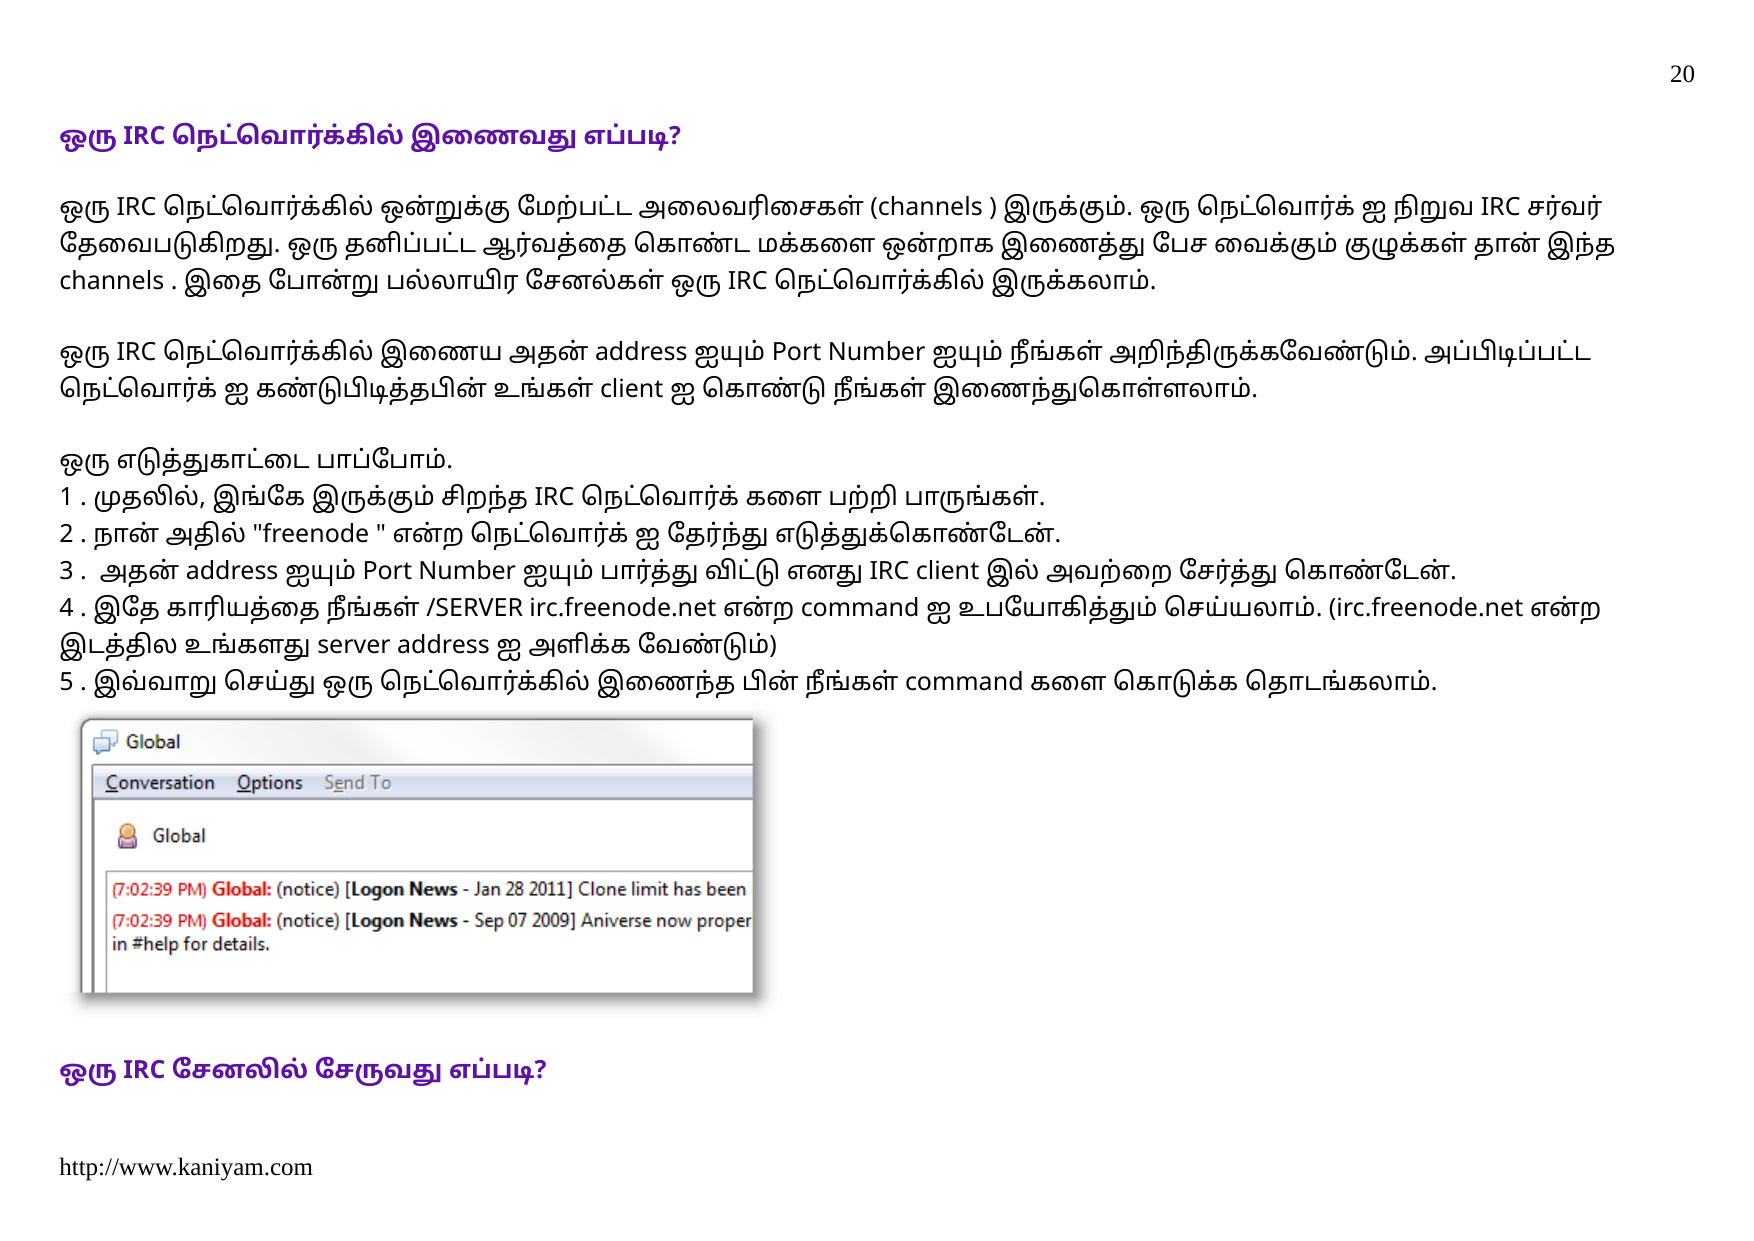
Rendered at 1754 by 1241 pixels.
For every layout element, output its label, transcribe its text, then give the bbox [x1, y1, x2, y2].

text ஒரு IRC நெட்வொர்க்கில் ஒன்றுக்கு மேற்பட்ட அலைவரிசைகள் (channels ) இருக்கும். ஒரு நெட்வொர்க் ஐ நிறுவ IRC சர்வர் தேவைபடுகிறது. ஒரு தனிப்பட்ட ஆர்வத்தை கொண்ட மக்களை ஒன்றாக இணைத்து பேச வைக்கும் குழுக்கள் தான் இந்த channels . இதை போன்று பல்லாயிர சேனல்கள் ஒரு IRC நெட்வொர்க்கில் இருக்கலாம். [59, 154, 1695, 299]
text ஒரு எடுத்துகாட்டை பாப்போம். 1 . முதலில், இங்கே இருக்கும் சிறந்த IRC நெட்வொர்க் களை பற்றி பாருங்கள். 2 . நான் அதில் "freenode " என்ற நெட்வொர்க் ஐ தேர்ந்து எடுத்துக்கொண்டேன். 3 . அதன் address ஐயும் Port Number ஐயும் பார்த்து விட்டு எனது IRC client இல் அவற்றை சேர்த்து கொண்டேன். 4 . இதே காரியத்தை நீங்கள் /SERVER irc.freenode.net என்ற command ஐ உபயோகித்தும் செய்யலாம். (irc.freenode.net என்ற இடத்தில உங்களது server address ஐ அளிக்க வேண்டும்) 5 . இவ்வாறு செய்து ஒரு நெட்வொர்க்கில் இணைந்த பின் நீங்கள் command களை கொடுக்க தொடங்கலாம். [59, 441, 1695, 700]
text ஒரு IRC நெட்வொர்க்கில் இணைவது எப்படி? [59, 117, 1695, 154]
text ஒரு IRC நெட்வொர்க்கில் இணைய அதன் address ஐயும் Port Number ஐயும் நீங்கள் அறிந்திருக்கவேண்டும். அப்பிடிப்பட்ட நெட்வொர்க் ஐ கண்டுபிடித்தபின் உங்கள் client ஐ கொண்டு நீங்கள் இணைந்துகொள்ளலாம். [59, 299, 1695, 441]
text ஒரு IRC சேனலில் சேருவது எப்படி? [59, 700, 1695, 1088]
picture [59, 700, 778, 1018]
